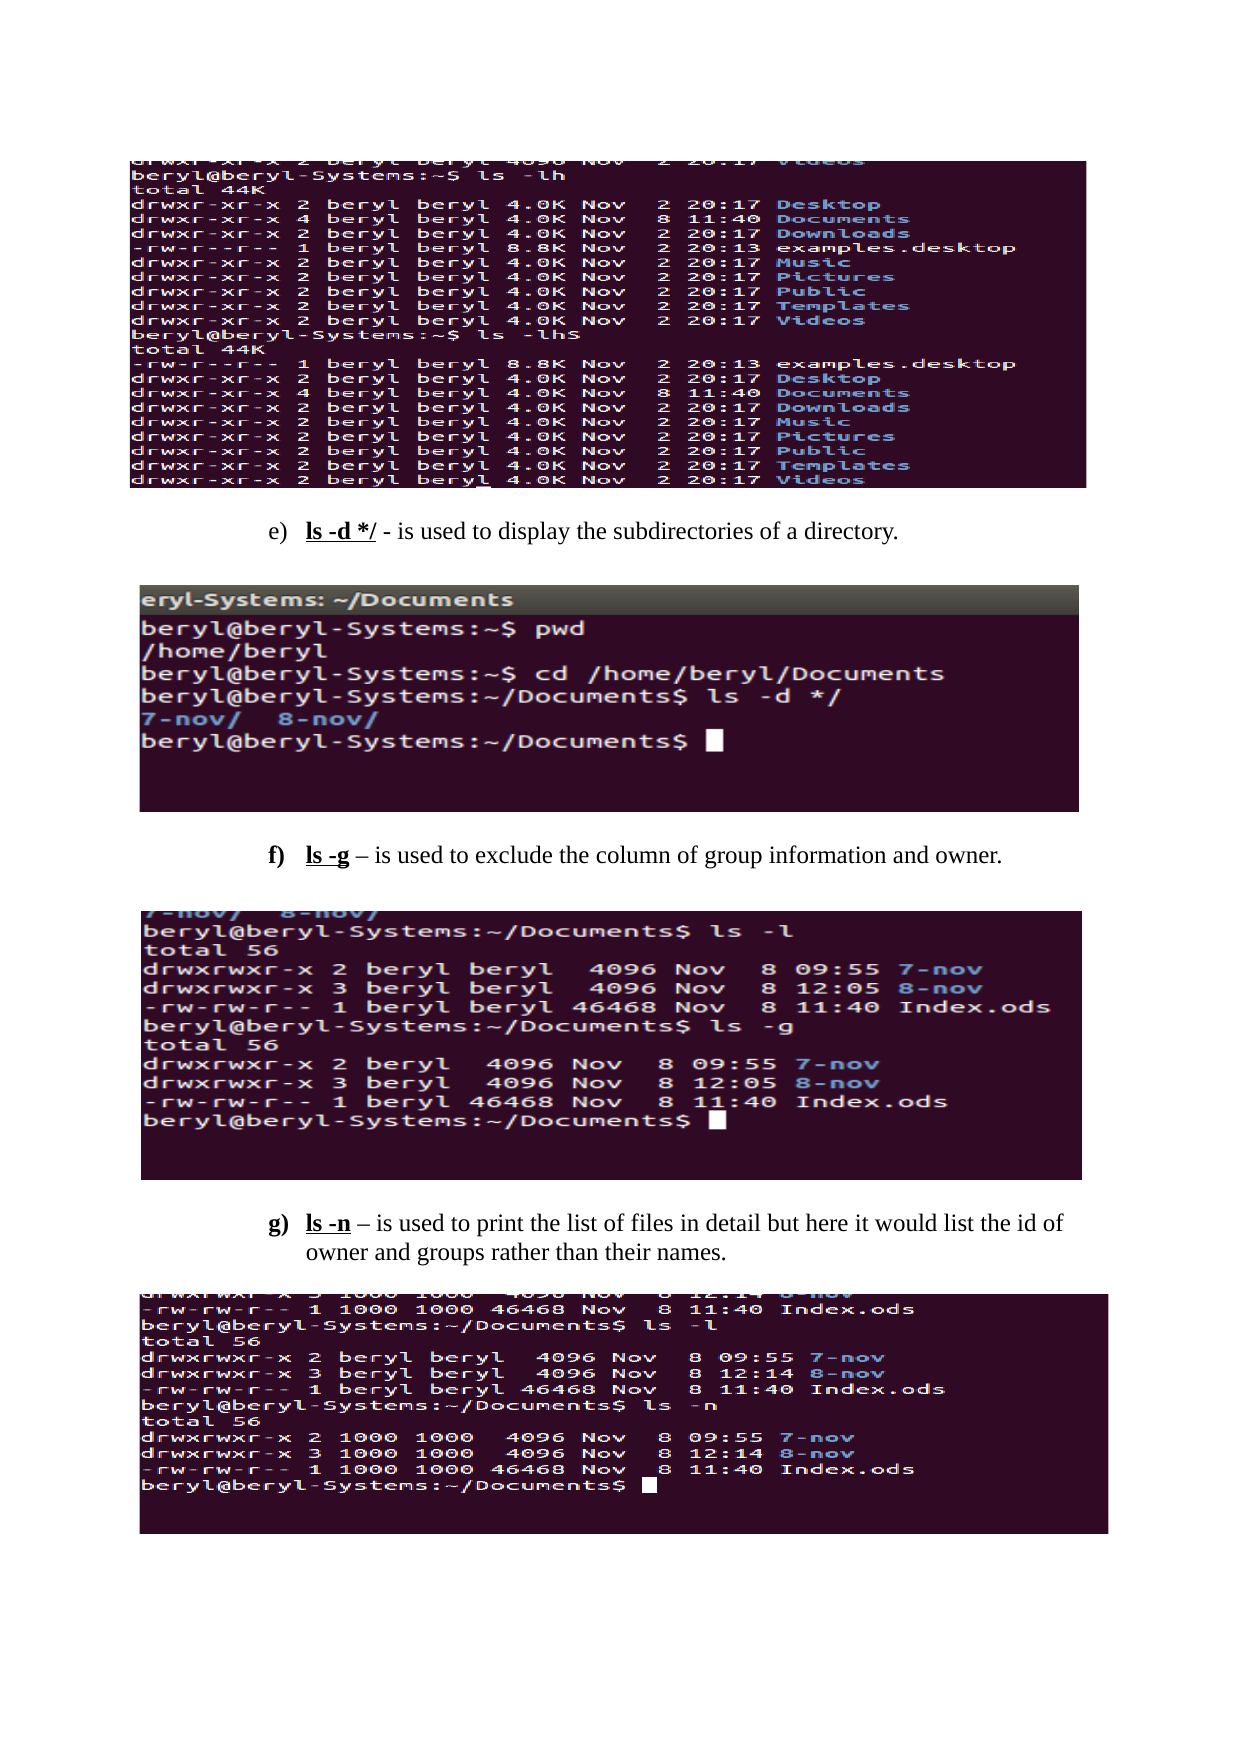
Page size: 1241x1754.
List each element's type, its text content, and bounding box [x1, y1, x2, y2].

picture [139, 1294, 262, 1534]
picture [129, 161, 251, 488]
list ls -g – is used to exclude the column of group information and owner. [268, 840, 1122, 869]
list ls -n – is used to print the list of files in detail but here it would list the id of owner and groups rather than their names. [268, 1208, 1122, 1265]
list ls -d */ - is used to display the subdirectories of a directory. [268, 516, 1122, 544]
picture [141, 911, 244, 1124]
